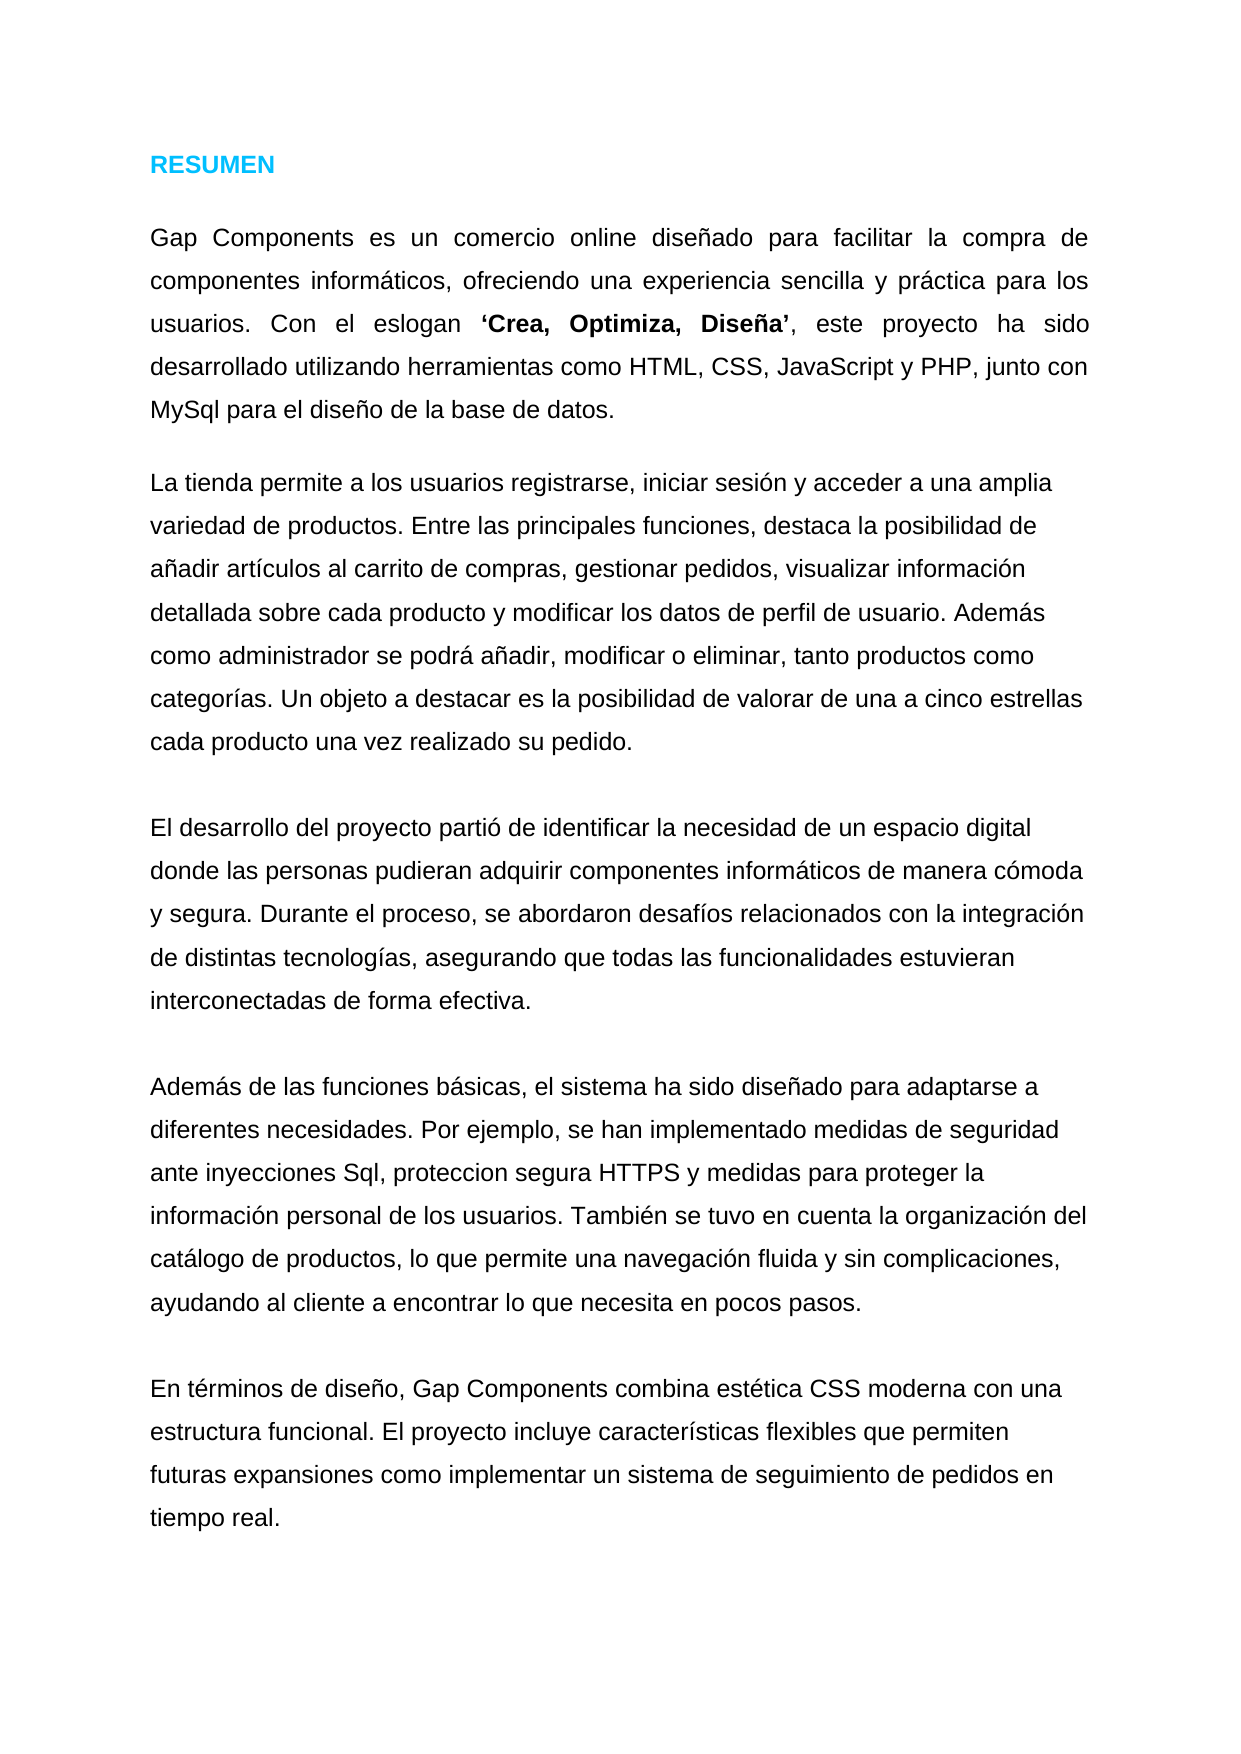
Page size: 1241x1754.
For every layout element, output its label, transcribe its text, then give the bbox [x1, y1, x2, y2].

text Gap Components es un comercio online diseñado para facilitar la compra de componentes informáticos, ofreciendo una experiencia sencilla y práctica para los usuarios. Con el eslogan ‘Crea, Optimiza, Diseña’, este proyecto ha sido desarrollado utilizando herramientas como HTML, CSS, JavaScript y PHP, junto con MySql para el diseño de la base de datos. [150, 223, 1090, 424]
text La tienda permite a los usuarios registrarse, iniciar sesión y acceder a una amplia variedad de productos. Entre las principales funciones, destaca la posibilidad de añadir artículos al carrito de compras, gestionar pedidos, visualizar información detallada sobre cada producto y modificar los datos de perfil de usuario. Además como administrador se podrá añadir, modificar o eliminar, tanto productos como categorías. Un objeto a destacar es la posibilidad de valorar de una a cinco estrellas cada producto una vez realizado su pedido. El desarrollo del proyecto partió de identificar la necesidad de un espacio digital donde las personas pudieran adquirir componentes informáticos de manera cómoda y segura. Durante el proceso, se abordaron desafíos relacionados con la integración de distintas tecnologías, asegurando que todas las funcionalidades estuvieran interconectadas de forma efectiva. Además de las funciones básicas, el sistema ha sido diseñado para adaptarse a diferentes necesidades. Por ejemplo, se han implementado medidas de seguridad ante inyecciones Sql, proteccion segura HTTPS y medidas para proteger la información personal de los usuarios. También se tuvo en cuenta la organización del catálogo de productos, lo que permite una navegación fluida y sin complicaciones, ayudando al cliente a encontrar lo que necesita en pocos pasos. En términos de diseño, Gap Components combina estética CSS moderna con una estructura funcional. El proyecto incluye características flexibles que permiten futuras expansiones como implementar un sistema de seguimiento de pedidos en tiempo real. [150, 468, 1090, 1575]
text RESUMEN [150, 150, 1090, 179]
